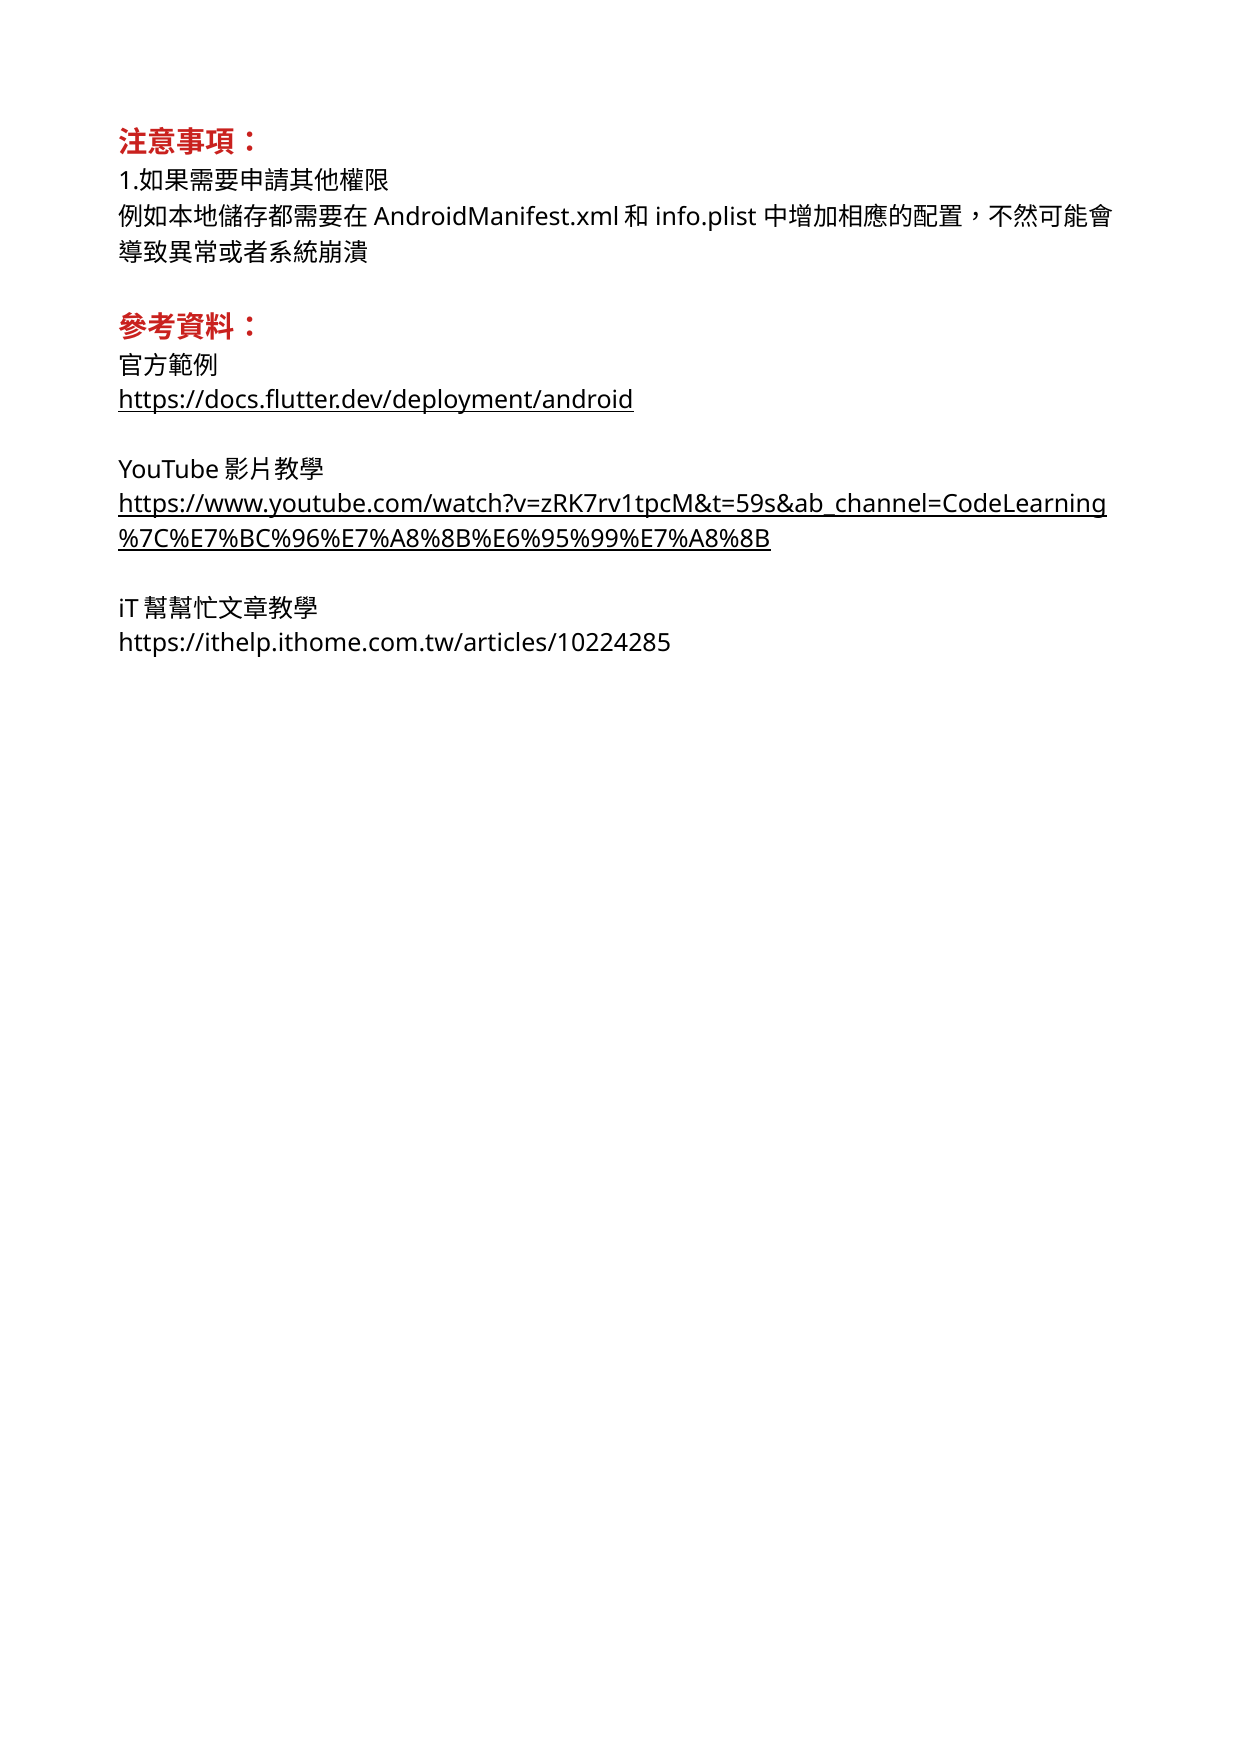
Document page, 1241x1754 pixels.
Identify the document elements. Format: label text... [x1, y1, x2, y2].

text 1.如果需要申請其他權限 [118, 160, 1122, 197]
text https://www.youtube.com/watch?v=zRK7rv1tpcM&t=59s&ab_channel=CodeLearning%7C%E7%BC%96%E7%A8%8B%E6%95%99%E7%A8%8B [118, 486, 1122, 554]
text 例如本地儲存都需要在 AndroidManifest.xml和 info.plist 中增加相應的配置，不然可能會導致異常或者系統崩潰 [118, 197, 1122, 269]
text https://ithelp.ithome.com.tw/articles/10224285 [118, 624, 1122, 659]
text 注意事項： [118, 118, 1122, 160]
text iT幫幫忙文章教學 [118, 588, 1122, 624]
text https://docs.flutter.dev/deployment/android [118, 382, 1122, 416]
text 參考資料： [118, 303, 1122, 346]
text 官方範例 [118, 346, 1122, 382]
text YouTube影片教學 [118, 450, 1122, 486]
